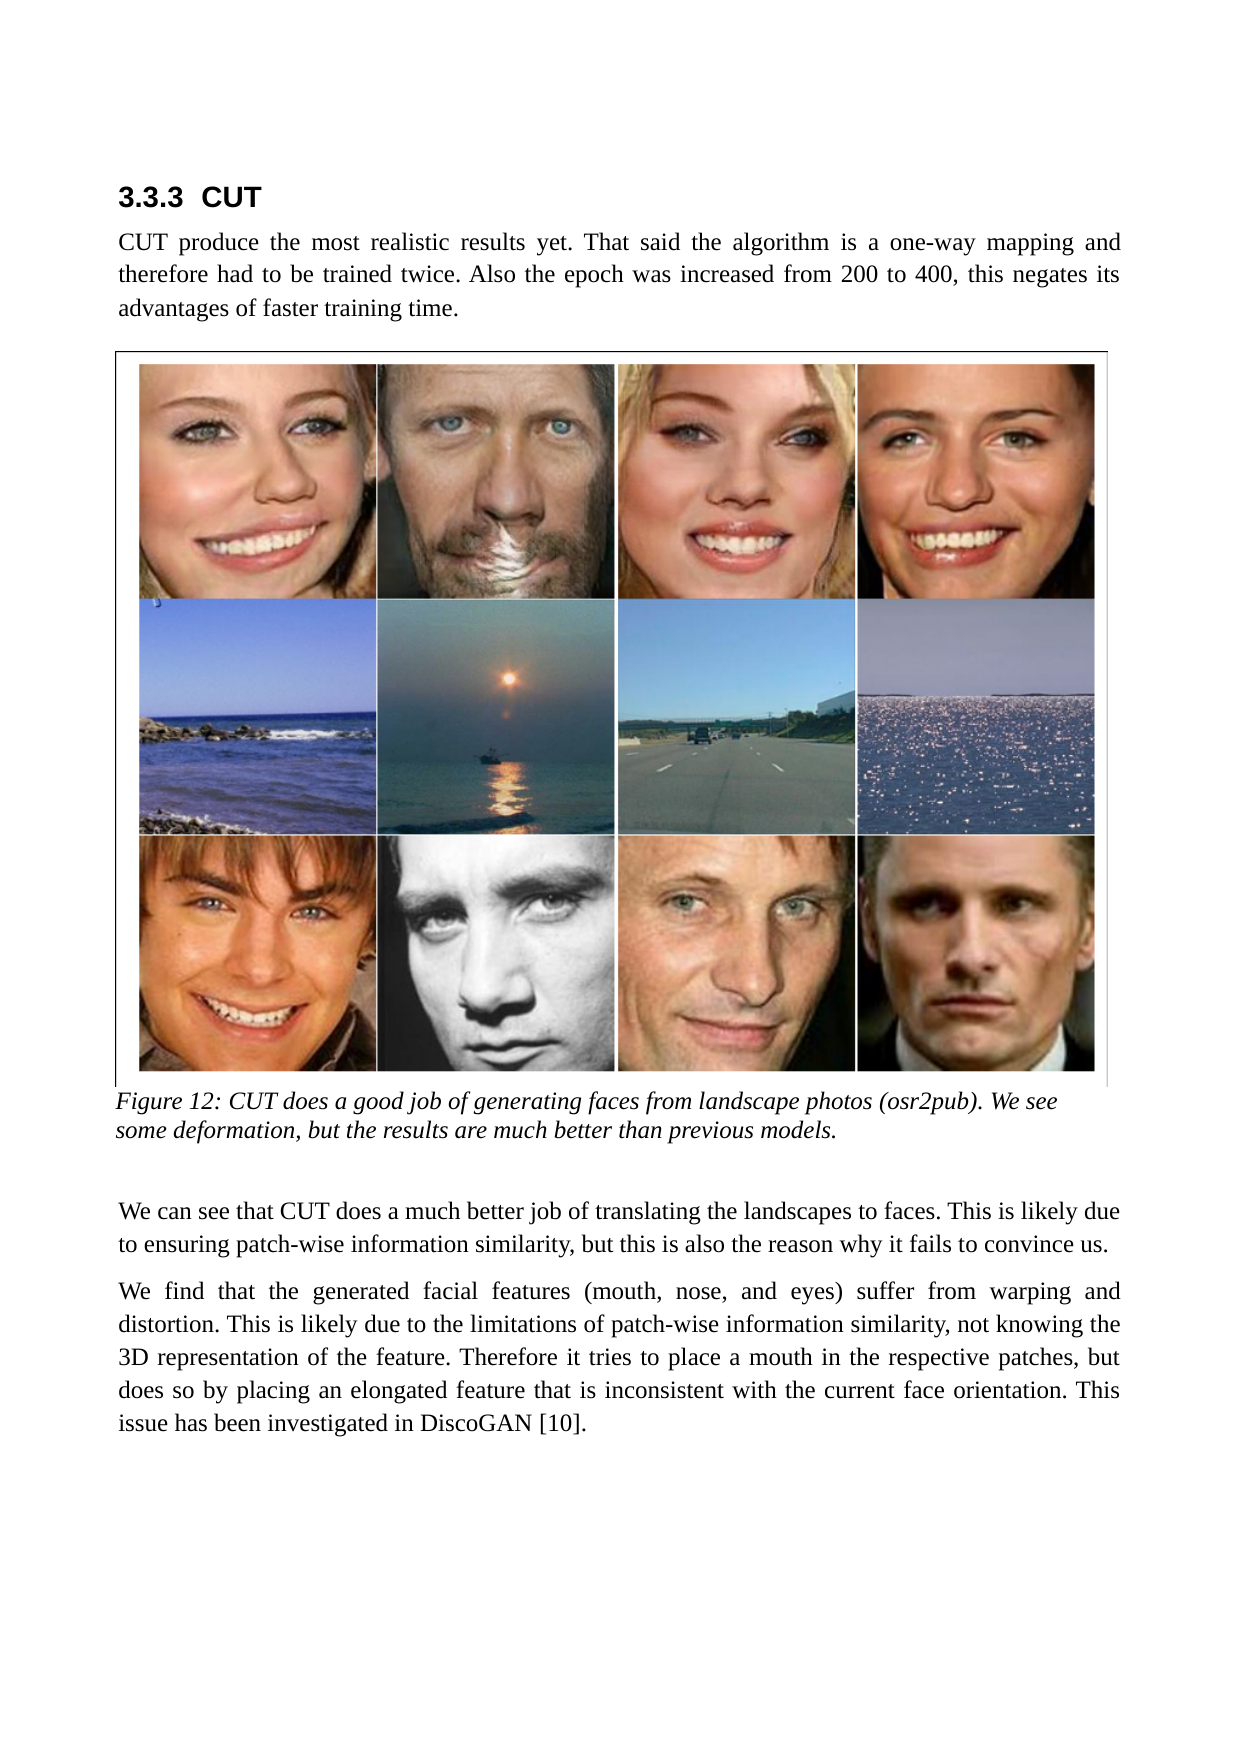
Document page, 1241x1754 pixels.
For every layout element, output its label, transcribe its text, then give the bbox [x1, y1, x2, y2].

text We find that the generated facial features (mouth, nose, and eyes) suffer from warping and distortion. This is likely due to the limitations of patch-wise information similarity, not knowing the 3D representation of the feature. Therefore it tries to place a mouth in the respective patches, but does so by placing an elongated feature that is inconsistent with the current face orientation. This issue has been investigated in DiscoGAN [10]⁠. [118, 1276, 1122, 1437]
text Figure 12: CUT does a good job of generating faces from landscape photos (osr2pub). We see some deformation, but the results are much better than previous models. [115, 1087, 1108, 1144]
picture [115, 351, 1108, 1087]
text CUT produce the most realistic results yet. That said the algorithm is a one-way mapping and therefore had to be trained twice. Also the epoch was increased from 200 to 400, this negates its advantages of faster training time. [118, 227, 1122, 321]
text We can see that CUT does a much better job of translating the landscapes to faces. This is likely due to ensuring patch-wise information similarity, but this is also the reason why it fails to convince us. [118, 1196, 1122, 1257]
subtitle CUT [118, 180, 1122, 214]
